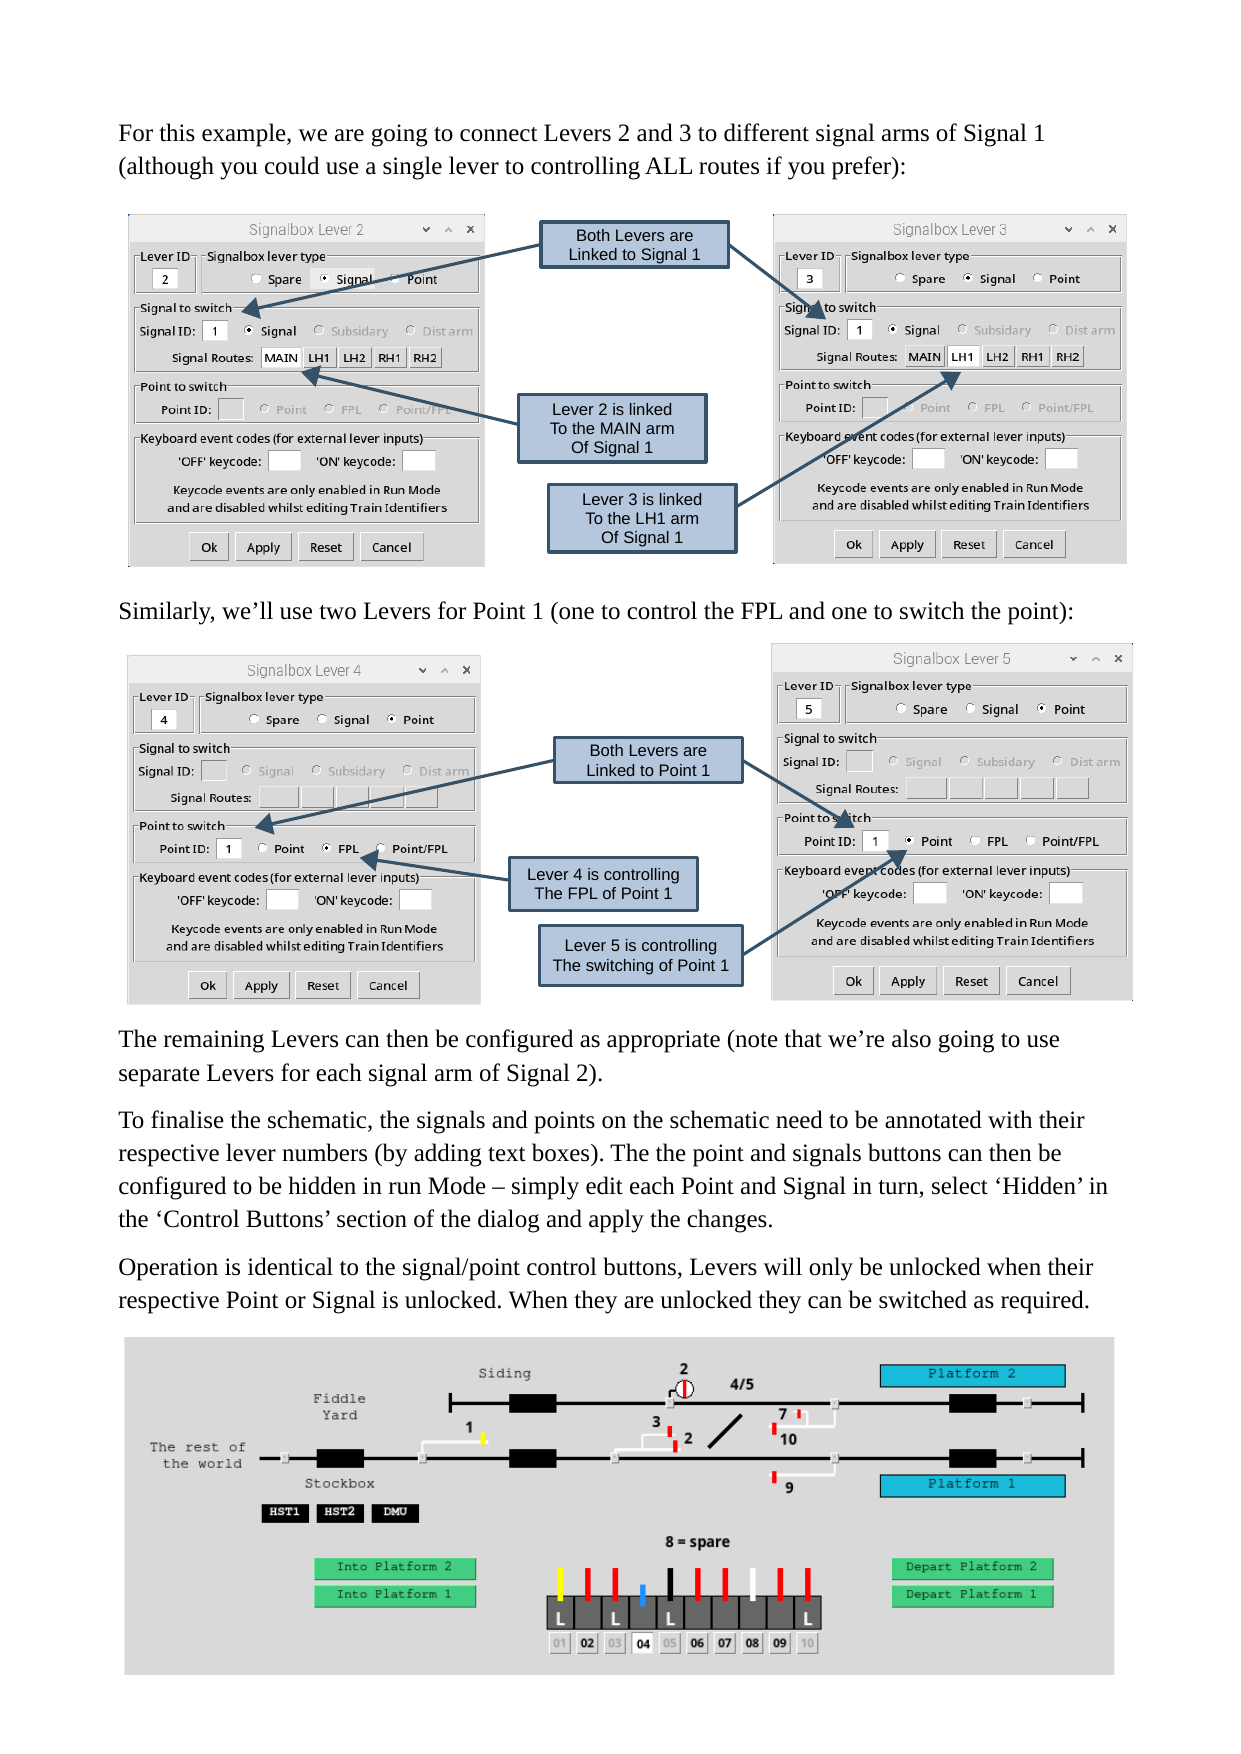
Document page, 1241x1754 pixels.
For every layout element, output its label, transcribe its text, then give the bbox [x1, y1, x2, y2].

text Operation is identical to the signal/point control buttons, Levers will only be unlocked when their respective Point or Signal is unlocked. When they are unlocked they can be switched as required. [118, 1252, 1122, 1314]
picture [128, 214, 485, 567]
text For this example, we are going to connect Levers 2 and 3 to different signal arms of Signal 1 (although you could use a single lever to controlling ALL routes if you prefer): [118, 118, 1122, 180]
picture [773, 214, 1127, 564]
picture [127, 655, 481, 1005]
picture [124, 1337, 1115, 1675]
text The remaining Levers can then be configured as appropriate (note that we’re also going to use separate Levers for each signal arm of Signal 2). [118, 1024, 1122, 1086]
text To finalise the schematic, the signals and points on the schematic need to be annotated with their respective lever numbers (by adding text boxes). The the point and signals buttons can then be configured to be hidden in run Mode – simply edit each Point and Signal in turn, select ‘Hidden’ in the ‘Control Buttons’ section of the dialog and apply the changes. [118, 1105, 1122, 1233]
picture [771, 643, 1133, 1001]
text Similarly, we’ll use two Levers for Point 1 (one to control the FPL and one to switch the point): [118, 596, 1122, 625]
